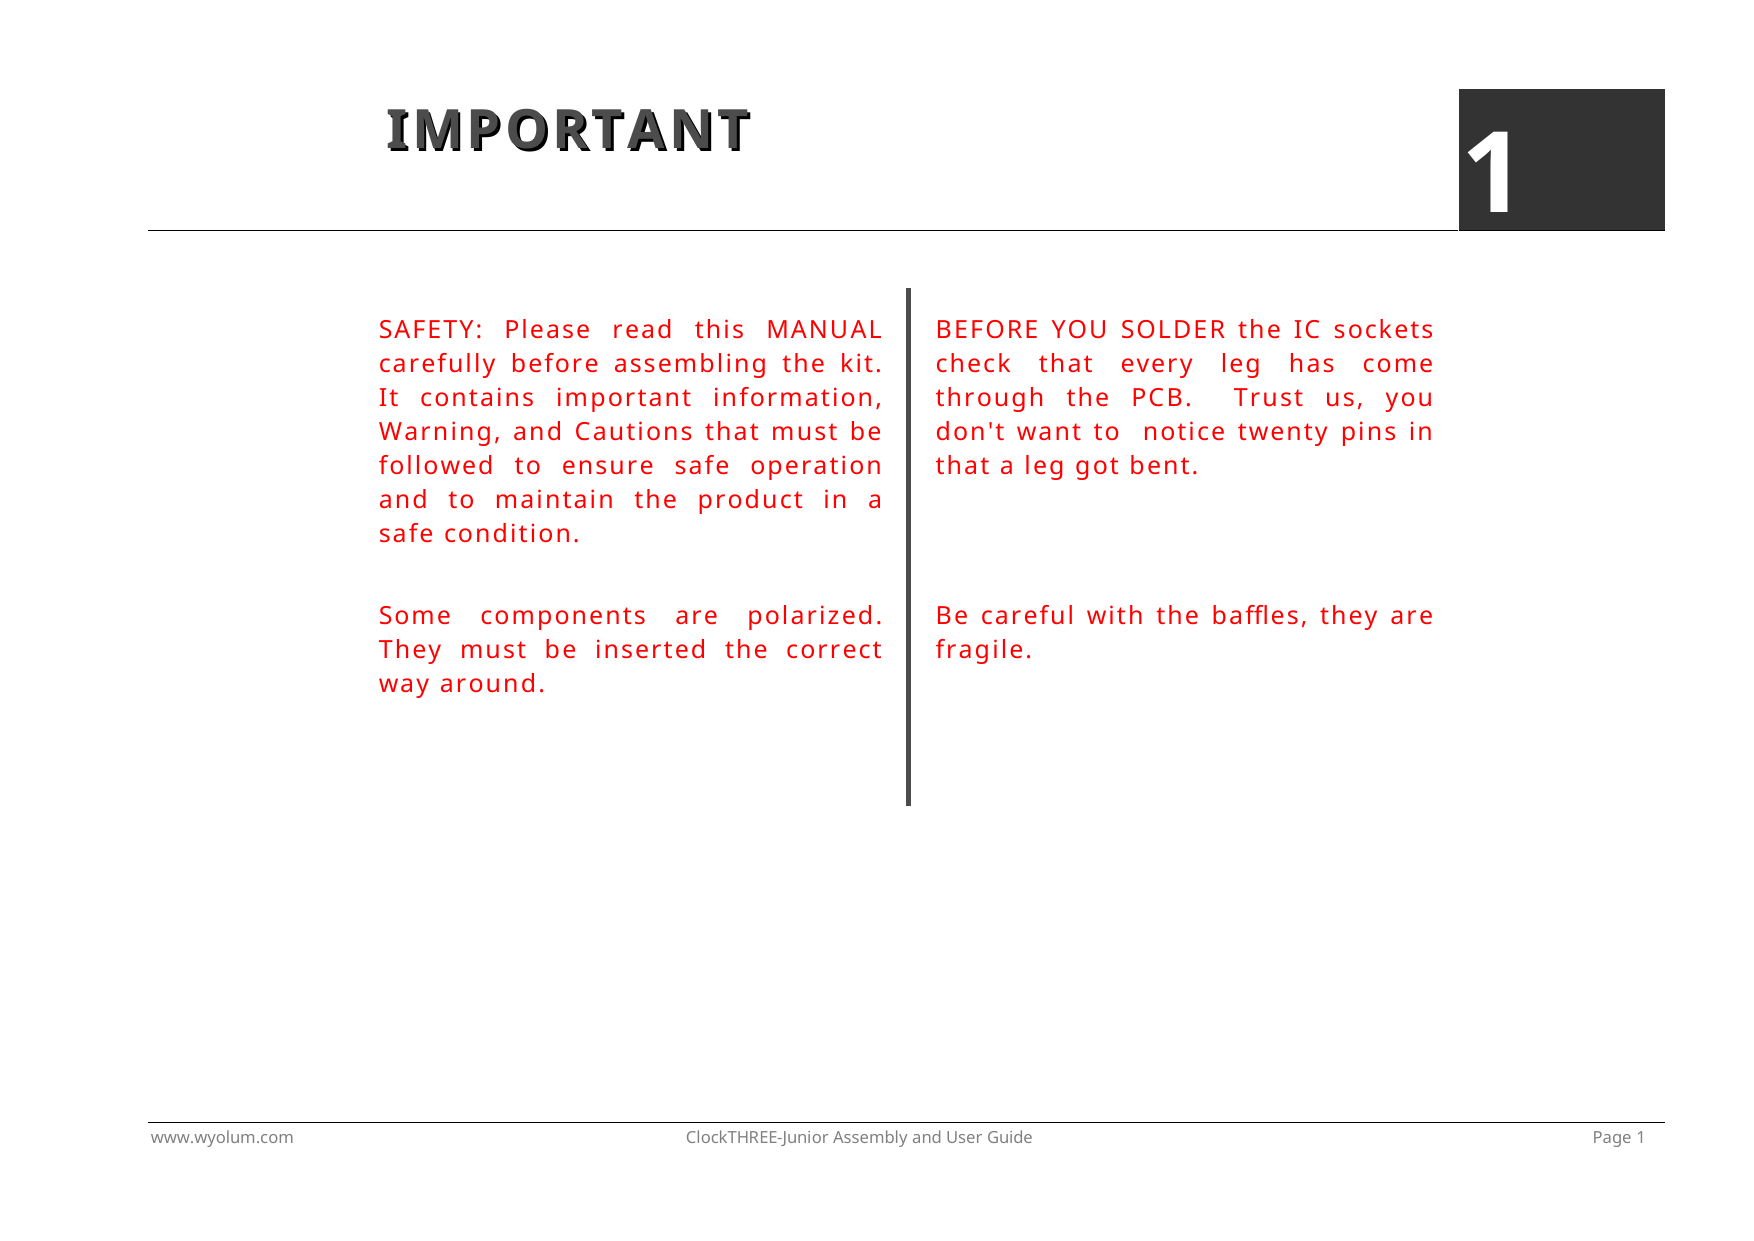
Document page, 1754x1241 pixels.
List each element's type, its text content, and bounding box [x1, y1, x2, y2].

table_cell [911, 724, 1458, 806]
table_header IMPORTANT [354, 89, 1458, 183]
table_header [148, 288, 354, 574]
table_cell [148, 183, 354, 230]
table_cell [1458, 574, 1665, 724]
table_cell Some components are polarized. They must be inserted the correct way around. [355, 574, 906, 724]
table_header [148, 89, 354, 183]
table_cell Be careful with the baffles, they are fragile. [911, 574, 1458, 724]
table_cell [1458, 724, 1665, 806]
table_header [1458, 288, 1665, 574]
table_cell [148, 574, 354, 724]
table_cell [354, 183, 1458, 230]
table_header SAFETY: Please read this MANUAL carefully before assembling the kit. It contains important information, Warning, and Cautions that must be followed to ensure safe operation and to maintain the product in a safe condition. [355, 288, 906, 574]
table_cell [148, 724, 354, 806]
table_cell [355, 724, 906, 806]
table_header 1 [1459, 89, 1665, 230]
table_header BEFORE YOU SOLDER the IC sockets check that every leg has come through the PCB. Trust us, you don't want to notice twenty pins in that a leg got bent. [911, 288, 1458, 574]
